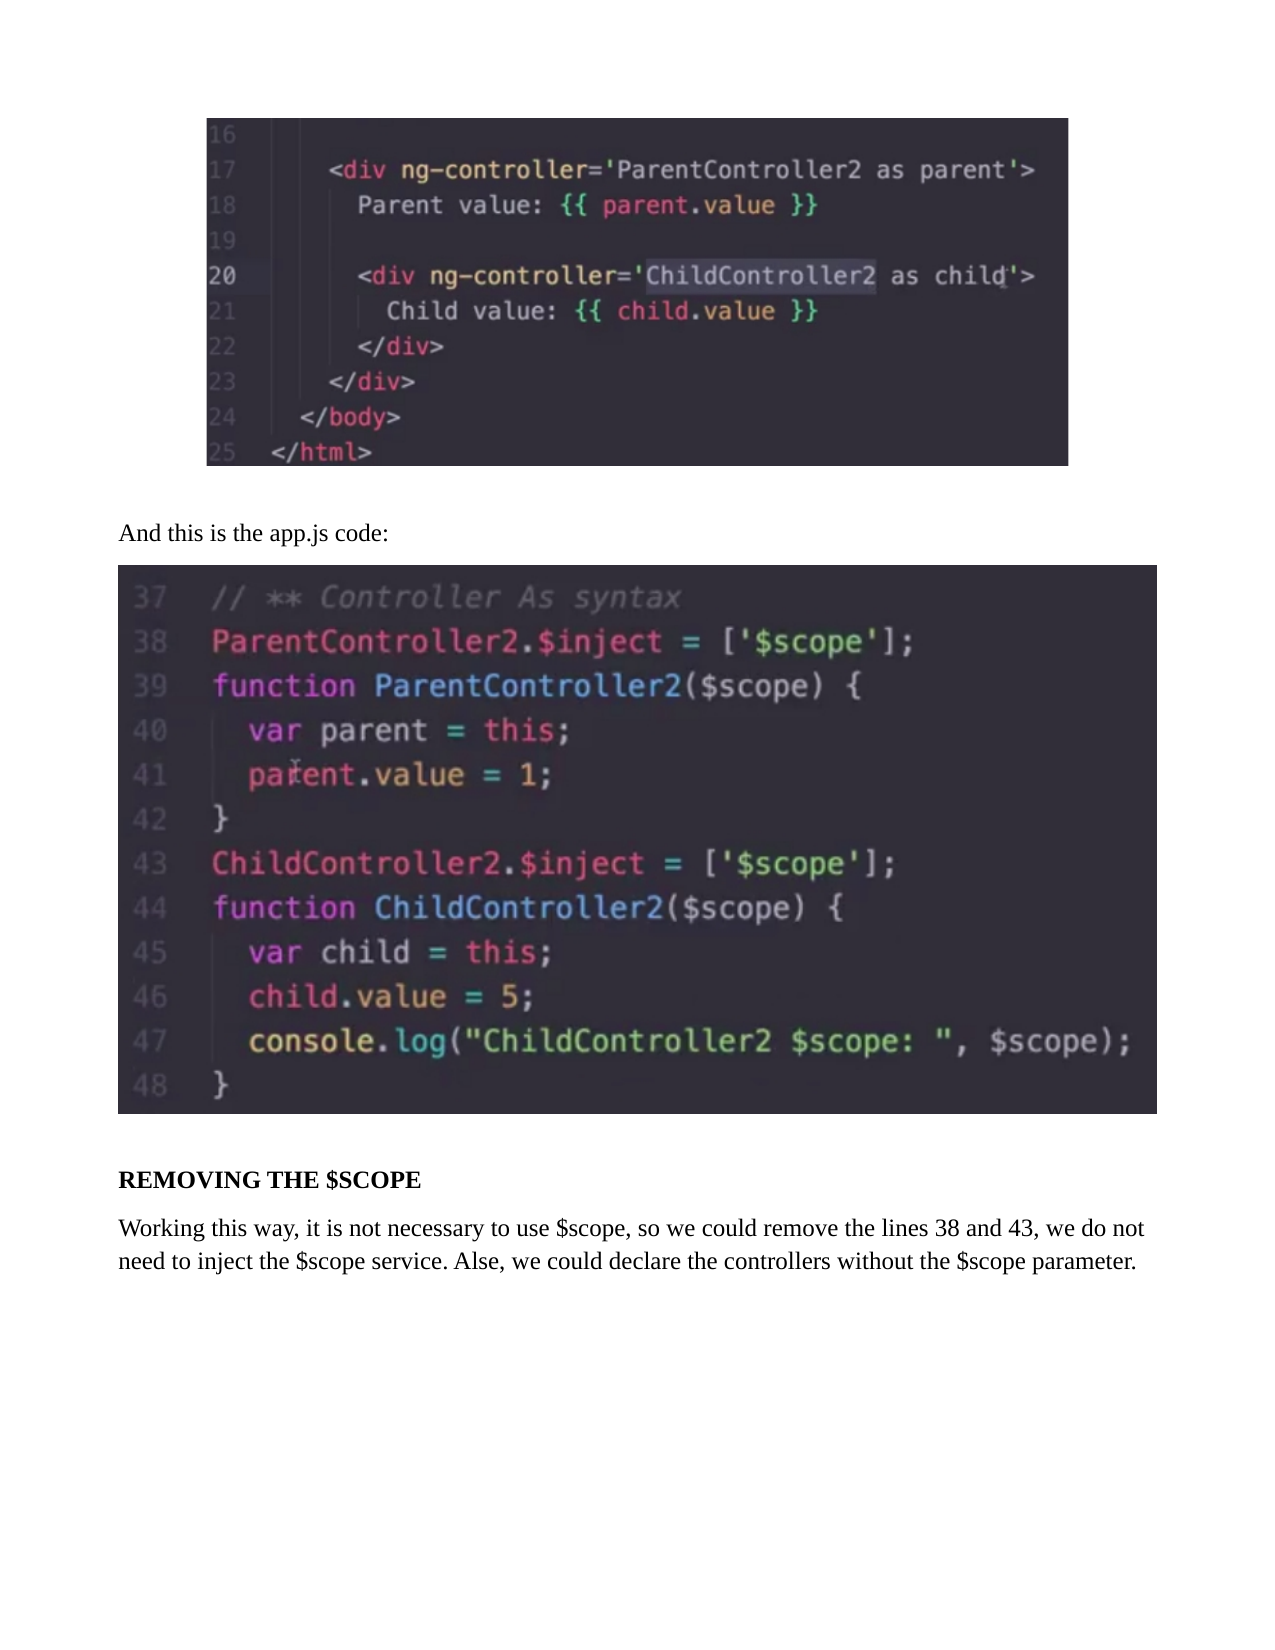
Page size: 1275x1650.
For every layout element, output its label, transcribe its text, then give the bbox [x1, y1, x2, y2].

text REMOVING THE $SCOPE [118, 1165, 1157, 1194]
picture [206, 118, 1069, 466]
text And this is the app.js code: [118, 518, 1157, 546]
text Working this way, it is not necessary to use $scope, so we could remove the lines 38 and 43, we do not need to inject the $scope service. Alse, we could declare the controllers without the $scope parameter. [118, 1213, 1157, 1275]
picture [118, 565, 1157, 1114]
